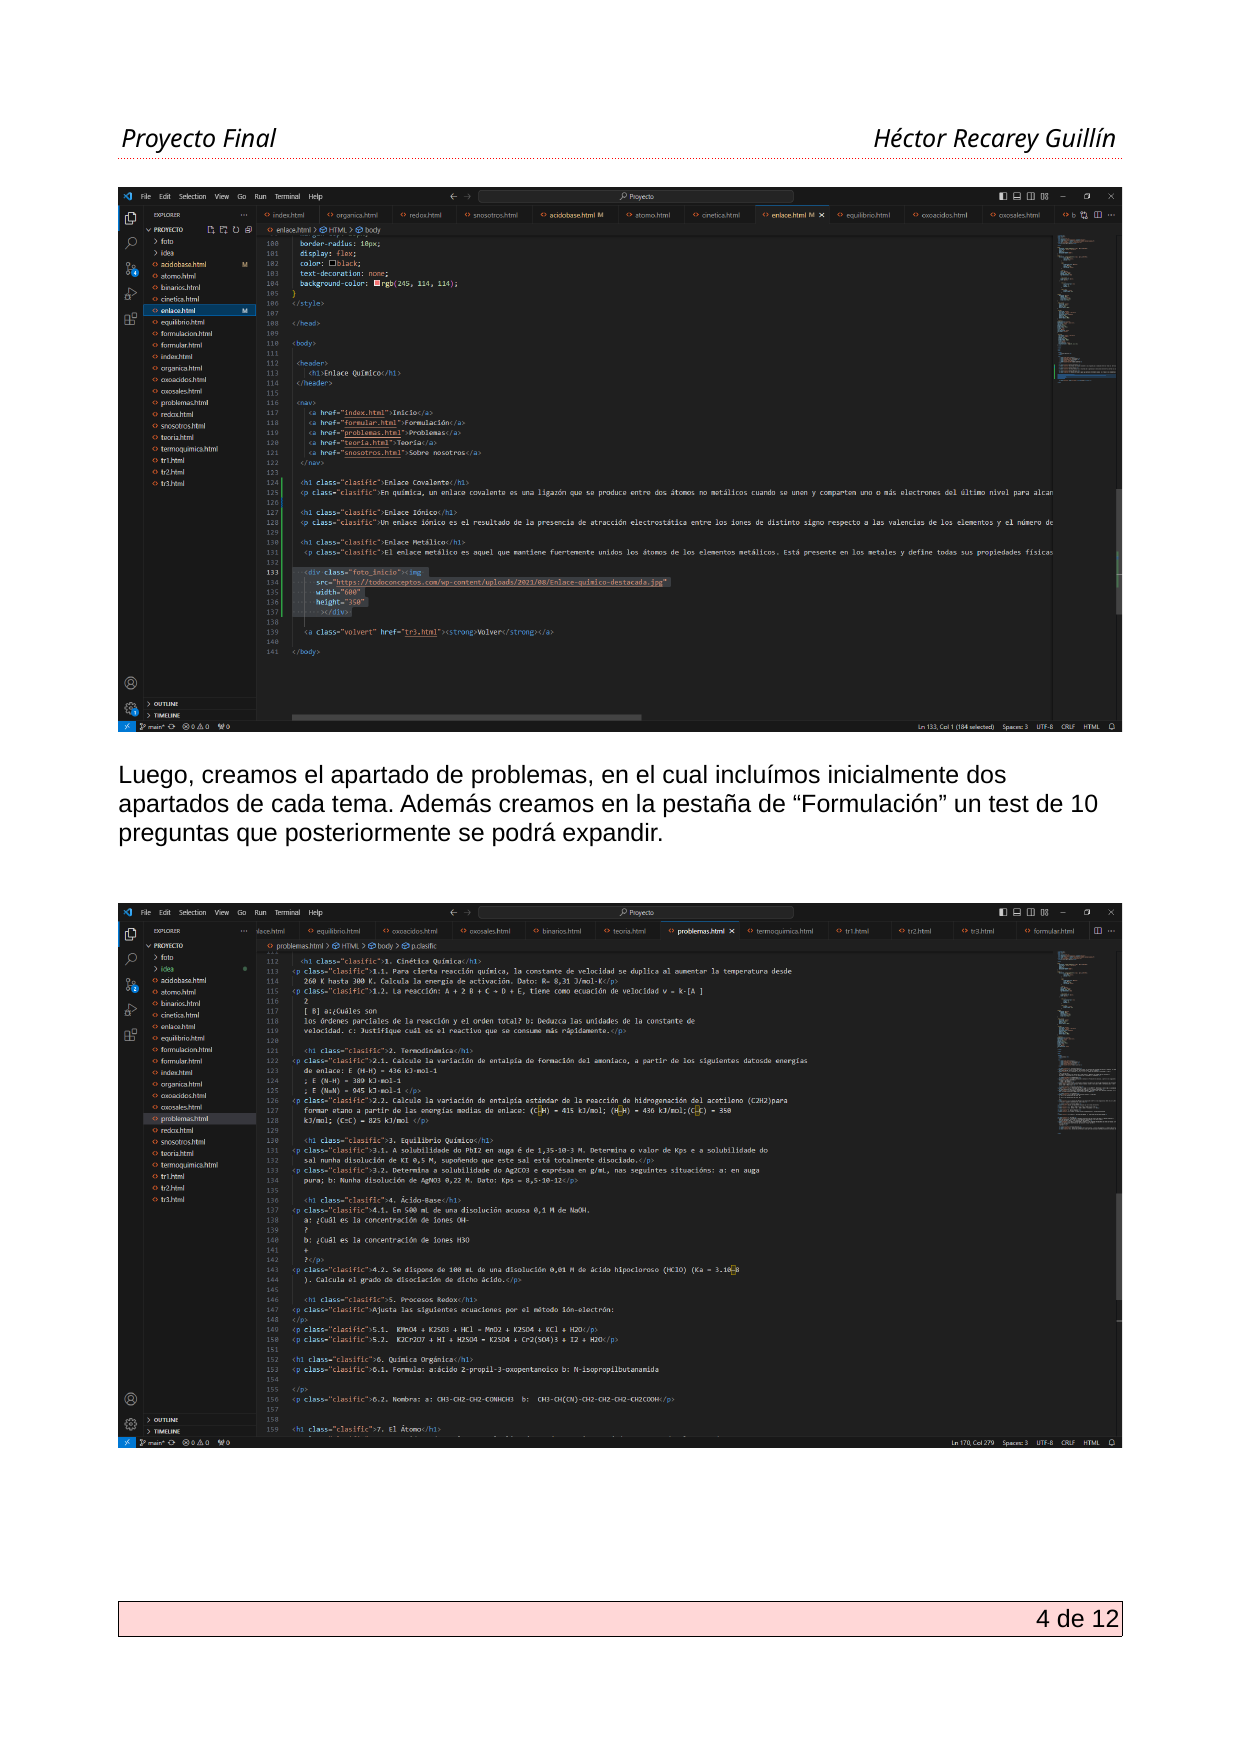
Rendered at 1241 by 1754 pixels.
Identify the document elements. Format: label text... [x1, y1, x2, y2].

picture [118, 903, 1123, 1448]
text Luego, creamos el apartado de problemas, en el cual incluímos inicialmente dos apartados de cada tema. Además creamos en la pestaña de “Formulación” un test de 10 preguntas que posteriormente se podrá expandir. [118, 760, 1122, 846]
picture [118, 187, 1123, 732]
